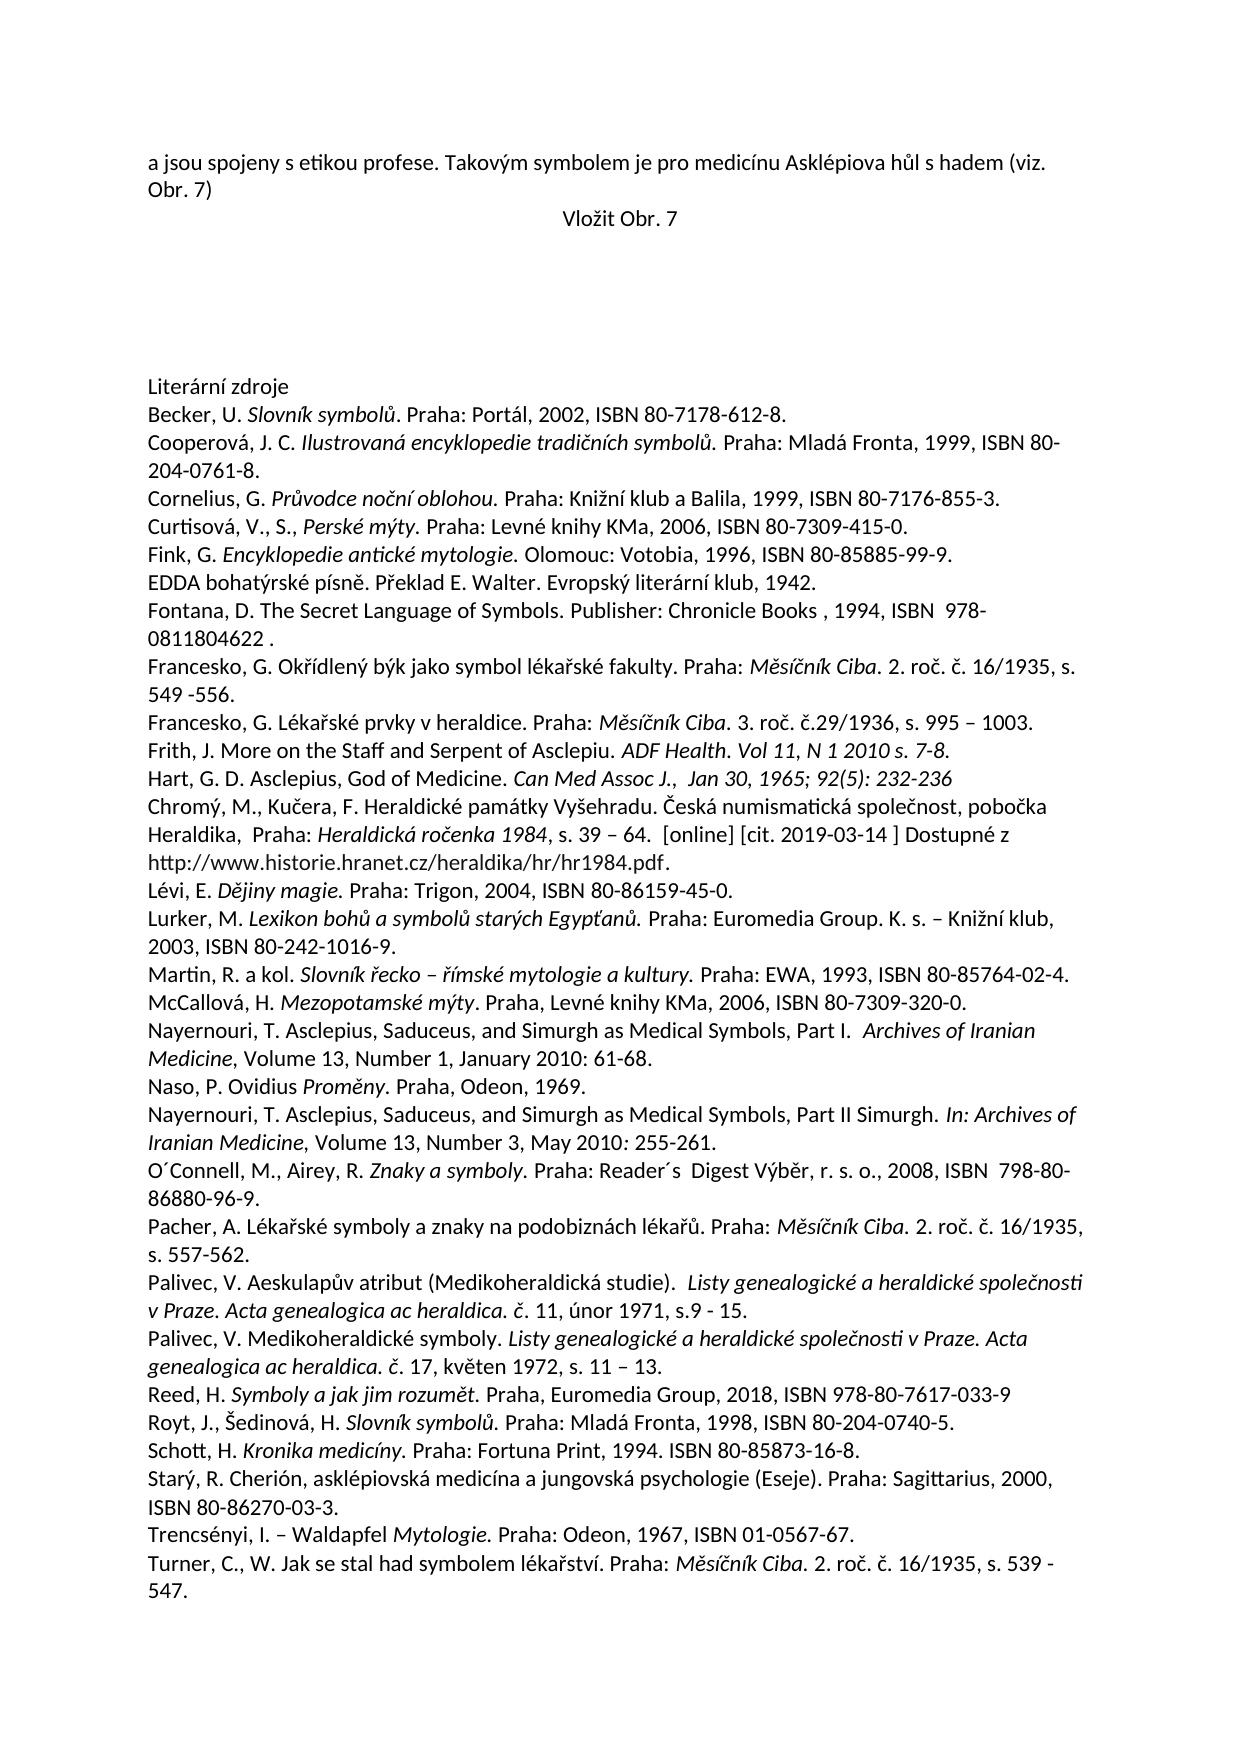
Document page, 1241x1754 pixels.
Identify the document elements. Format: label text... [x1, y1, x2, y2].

text Vložit Obr. 7 [148, 204, 1093, 232]
text Starý, R. Cherión, asklépiovská medicína a jungovská psychologie (Eseje). Praha: Sagittarius, 2000, ISBN 80-86270-03-3. [148, 1464, 1093, 1521]
text Cooperová, J. C. Ilustrovaná encyklopedie tradičních symbolů. Praha: Mladá Fronta, 1999, ISBN 80-204-0761-8. [148, 428, 1093, 484]
text Palivec, V. Aeskulapův atribut (Medikoheraldická studie). Listy genealogické a heraldické společnosti v Praze. Acta genealogica ac heraldica. č. 11, únor 1971, s.9 - 15. [148, 1268, 1093, 1324]
text Curtisová, V., S., Perské mýty. Praha: Levné knihy KMa, 2006, ISBN 80-7309-415-0. [148, 512, 1093, 540]
text Fontana, D. The Secret Language of Symbols. Publisher: Chronicle Books , 1994, ISBN 978-0811804622 . [148, 596, 1093, 652]
text Chromý, M., Kučera, F. Heraldické památky Vyšehradu. Česká numismatická společnost, pobočka Heraldika, Praha: Heraldická ročenka 1984, s. 39 – 64. [online] [cit. 2019-03-14 ] Dostupné z http://www.historie.hranet.cz/heraldika/hr/hr1984.pdf. [148, 792, 1093, 876]
text Literární zdroje [148, 372, 1093, 400]
text EDDA bohatýrské písně. Překlad E. Walter. Evropský literární klub, 1942. [148, 568, 1093, 596]
text Frith, J. More on the Staff and Serpent of Asclepiu. ADF Health. Vol 11, N 1 2010 s. 7-8. [148, 736, 1093, 764]
text O´Connell, M., Airey, R. Znaky a symboly. Praha: Reader´s Digest Výběr, r. s. o., 2008, ISBN 798-80-86880-96-9. [148, 1156, 1093, 1212]
text Nayernouri, T. Asclepius, Saduceus, and Simurgh as Medical Symbols, Part II Simurgh. In: Archives of Iranian Medicine, Volume 13, Number 3, May 2010: 255-261. [148, 1100, 1093, 1156]
text Royt, J., Šedinová, H. Slovník symbolů. Praha: Mladá Fronta, 1998, ISBN 80-204-0740-5. [148, 1408, 1093, 1437]
text Fink, G. Encyklopedie antické mytologie. Olomouc: Votobia, 1996, ISBN 80-85885-99-9. [148, 540, 1093, 568]
text Schott, H. Kronika medicíny. Praha: Fortuna Print, 1994. ISBN 80-85873-16-8. [148, 1437, 1093, 1464]
text Reed, H. Symboly a jak jim rozumět. Praha, Euromedia Group, 2018, ISBN 978-80-7617-033-9 [148, 1381, 1093, 1408]
text Lévi, E. Dějiny magie. Praha: Trigon, 2004, ISBN 80-86159-45-0. [148, 876, 1093, 904]
text Trencsényi, I. – Waldapfel Mytologie. Praha: Odeon, 1967, ISBN 01-0567-67. [148, 1521, 1093, 1549]
text Francesko, G. Okřídlený býk jako symbol lékařské fakulty. Praha: Měsíčník Ciba. 2. roč. č. 16/1935, s. 549 -556. [148, 652, 1093, 708]
text Martin, R. a kol. Slovník řecko – římské mytologie a kultury. Praha: EWA, 1993, ISBN 80-85764-02-4. [148, 960, 1093, 988]
text Pacher, A. Lékařské symboly a znaky na podobiznách lékařů. Praha: Měsíčník Ciba. 2. roč. č. 16/1935, s. 557-562. [148, 1212, 1093, 1268]
text Francesko, G. Lékařské prvky v heraldice. Praha: Měsíčník Ciba. 3. roč. č.29/1936, s. 995 – 1003. [148, 708, 1093, 736]
text McCallová, H. Mezopotamské mýty. Praha, Levné knihy KMa, 2006, ISBN 80-7309-320-0. [148, 988, 1093, 1016]
text Naso, P. Ovidius Proměny. Praha, Odeon, 1969. [148, 1072, 1093, 1100]
text Cornelius, G. Průvodce noční oblohou. Praha: Knižní klub a Balila, 1999, ISBN 80-7176-855-3. [148, 484, 1093, 512]
text Turner, C., W. Jak se stal had symbolem lékařství. Praha: Měsíčník Ciba. 2. roč. č. 16/1935, s. 539 -547. [148, 1549, 1093, 1605]
text Nayernouri, T. Asclepius, Saduceus, and Simurgh as Medical Symbols, Part I. Archives of Iranian Medicine, Volume 13, Number 1, January 2010: 61-68. [148, 1016, 1093, 1072]
text Hart, G. D. Asclepius, God of Medicine. Can Med Assoc J., Jan 30, 1965; 92(5): 232-236 [148, 764, 1093, 792]
text a jsou spojeny s etikou profese. Takovým symbolem je pro medicínu Asklépiova hůl s hadem (viz. Obr. 7) [148, 148, 1093, 204]
text Palivec, V. Medikoheraldické symboly. Listy genealogické a heraldické společnosti v Praze. Acta genealogica ac heraldica. č. 17, květen 1972, s. 11 – 13. [148, 1324, 1093, 1381]
text Lurker, M. Lexikon bohů a symbolů starých Egypťanů. Praha: Euromedia Group. K. s. – Knižní klub, 2003, ISBN 80-242-1016-9. [148, 904, 1093, 960]
text Becker, U. Slovník symbolů. Praha: Portál, 2002, ISBN 80-7178-612-8. [148, 400, 1093, 428]
